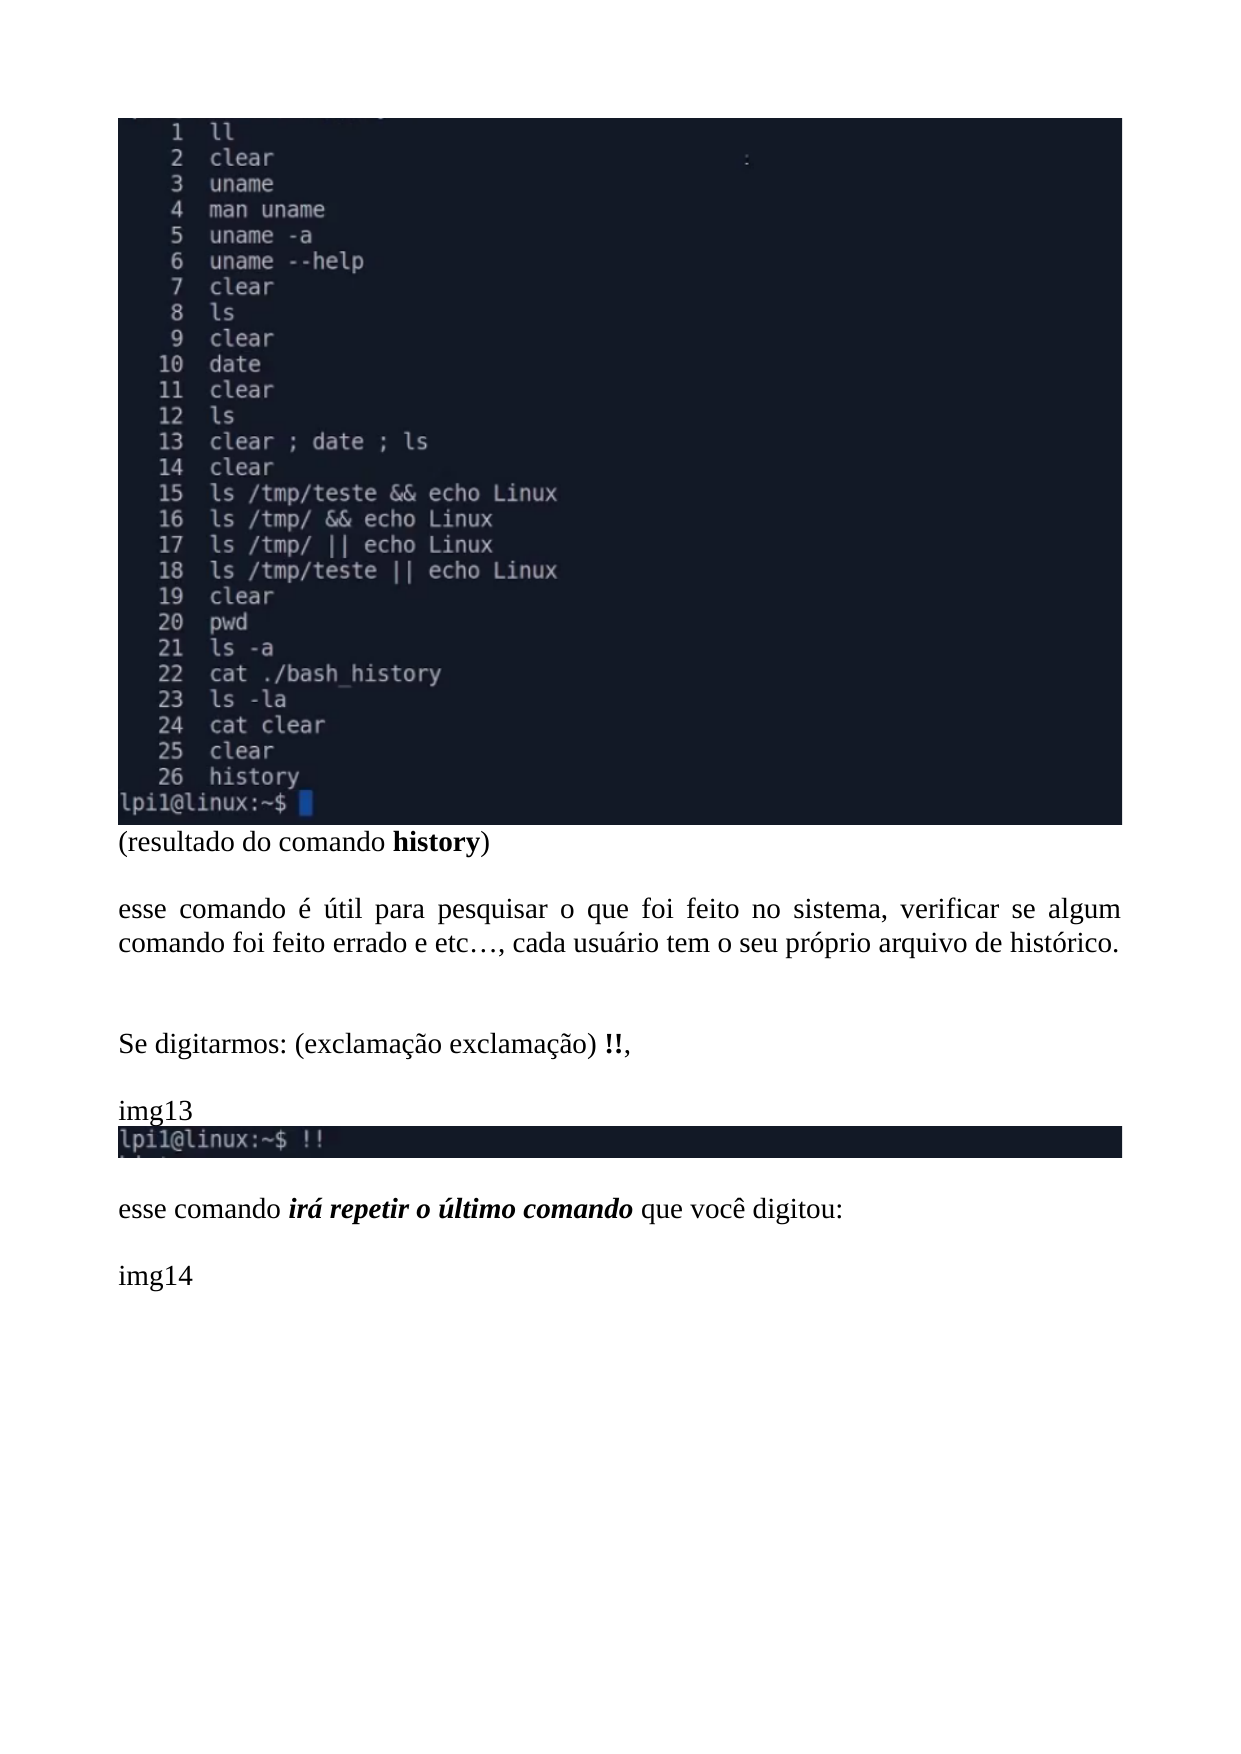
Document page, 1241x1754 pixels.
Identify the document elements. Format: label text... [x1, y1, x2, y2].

picture [118, 1126, 1123, 1158]
text Se digitarmos: (exclamação exclamação) !!, [118, 1026, 1122, 1059]
text (resultado do comando history) [118, 825, 1122, 858]
text esse comando irá repetir o último comando que você digitou: [118, 1191, 1122, 1224]
text esse comando é útil para pesquisar o que foi feito no sistema, verificar se algum comando foi feito errado e etc…, cada usuário tem o seu próprio arquivo de histórico. [118, 892, 1122, 959]
text img14 [118, 1258, 1122, 1292]
picture [118, 118, 1123, 825]
text img13 [118, 1093, 1122, 1126]
